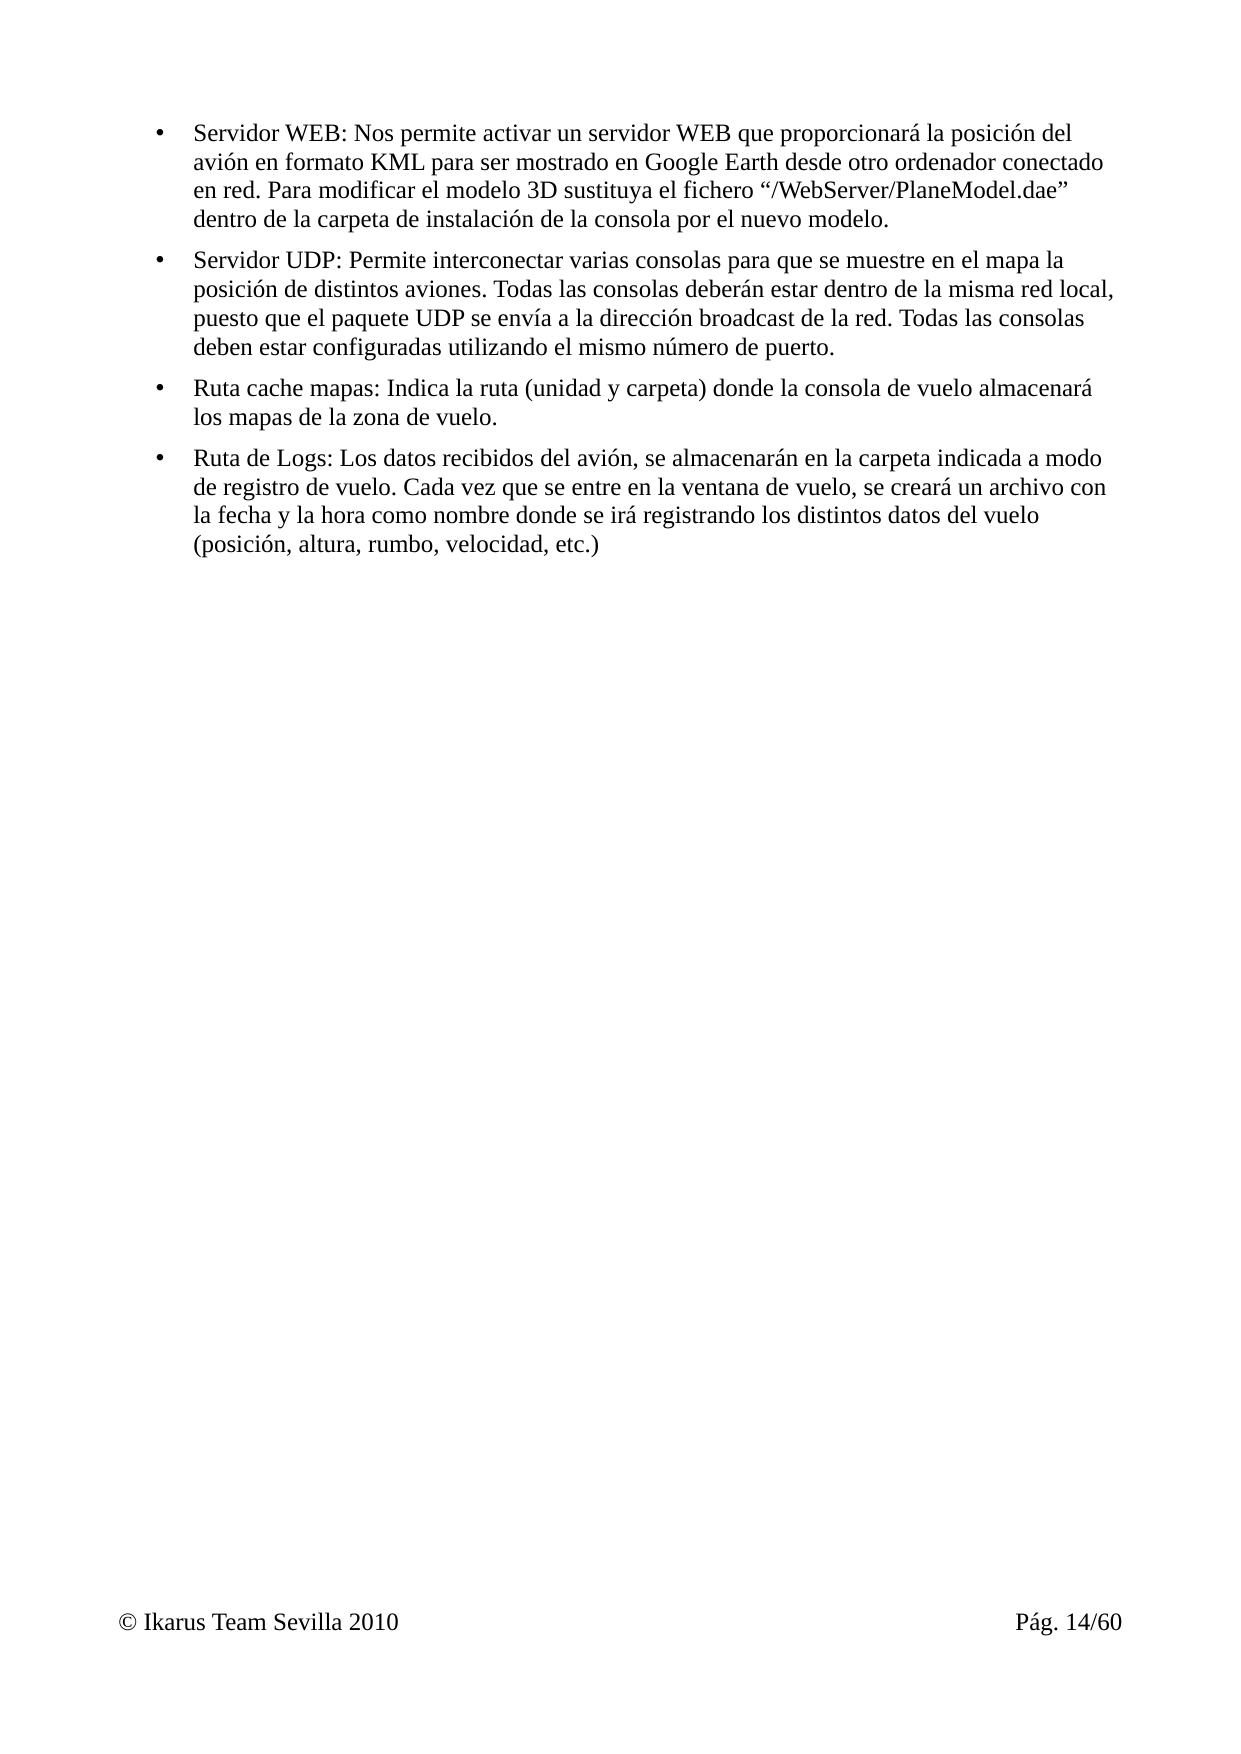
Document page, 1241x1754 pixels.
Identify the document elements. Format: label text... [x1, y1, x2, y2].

list Ruta de Logs: Los datos recibidos del avión, se almacenarán en la carpeta indicada a modo de registro de vuelo. Cada vez que se entre en la ventana de vuelo, se creará un archivo con la fecha y la hora como nombre donde se irá registrando los distintos datos del vuelo (posición, altura, rumbo, velocidad, etc.) [156, 443, 1122, 558]
list Ruta cache mapas: Indica la ruta (unidad y carpeta) donde la consola de vuelo almacenará los mapas de la zona de vuelo. [156, 373, 1122, 431]
list Servidor WEB: Nos permite activar un servidor WEB que proporcionará la posición del avión en formato KML para ser mostrado en Google Earth desde otro ordenador conectado en red. Para modificar el modelo 3D sustituya el fichero “/WebServer/PlaneModel.dae” dentro de la carpeta de instalación de la consola por el nuevo modelo. [156, 118, 1122, 233]
list Servidor UDP: Permite interconectar varias consolas para que se muestre en el mapa la posición de distintos aviones. Todas las consolas deberán estar dentro de la misma red local, puesto que el paquete UDP se envía a la dirección broadcast de la red. Todas las consolas deben estar configuradas utilizando el mismo número de puerto. [156, 246, 1122, 361]
